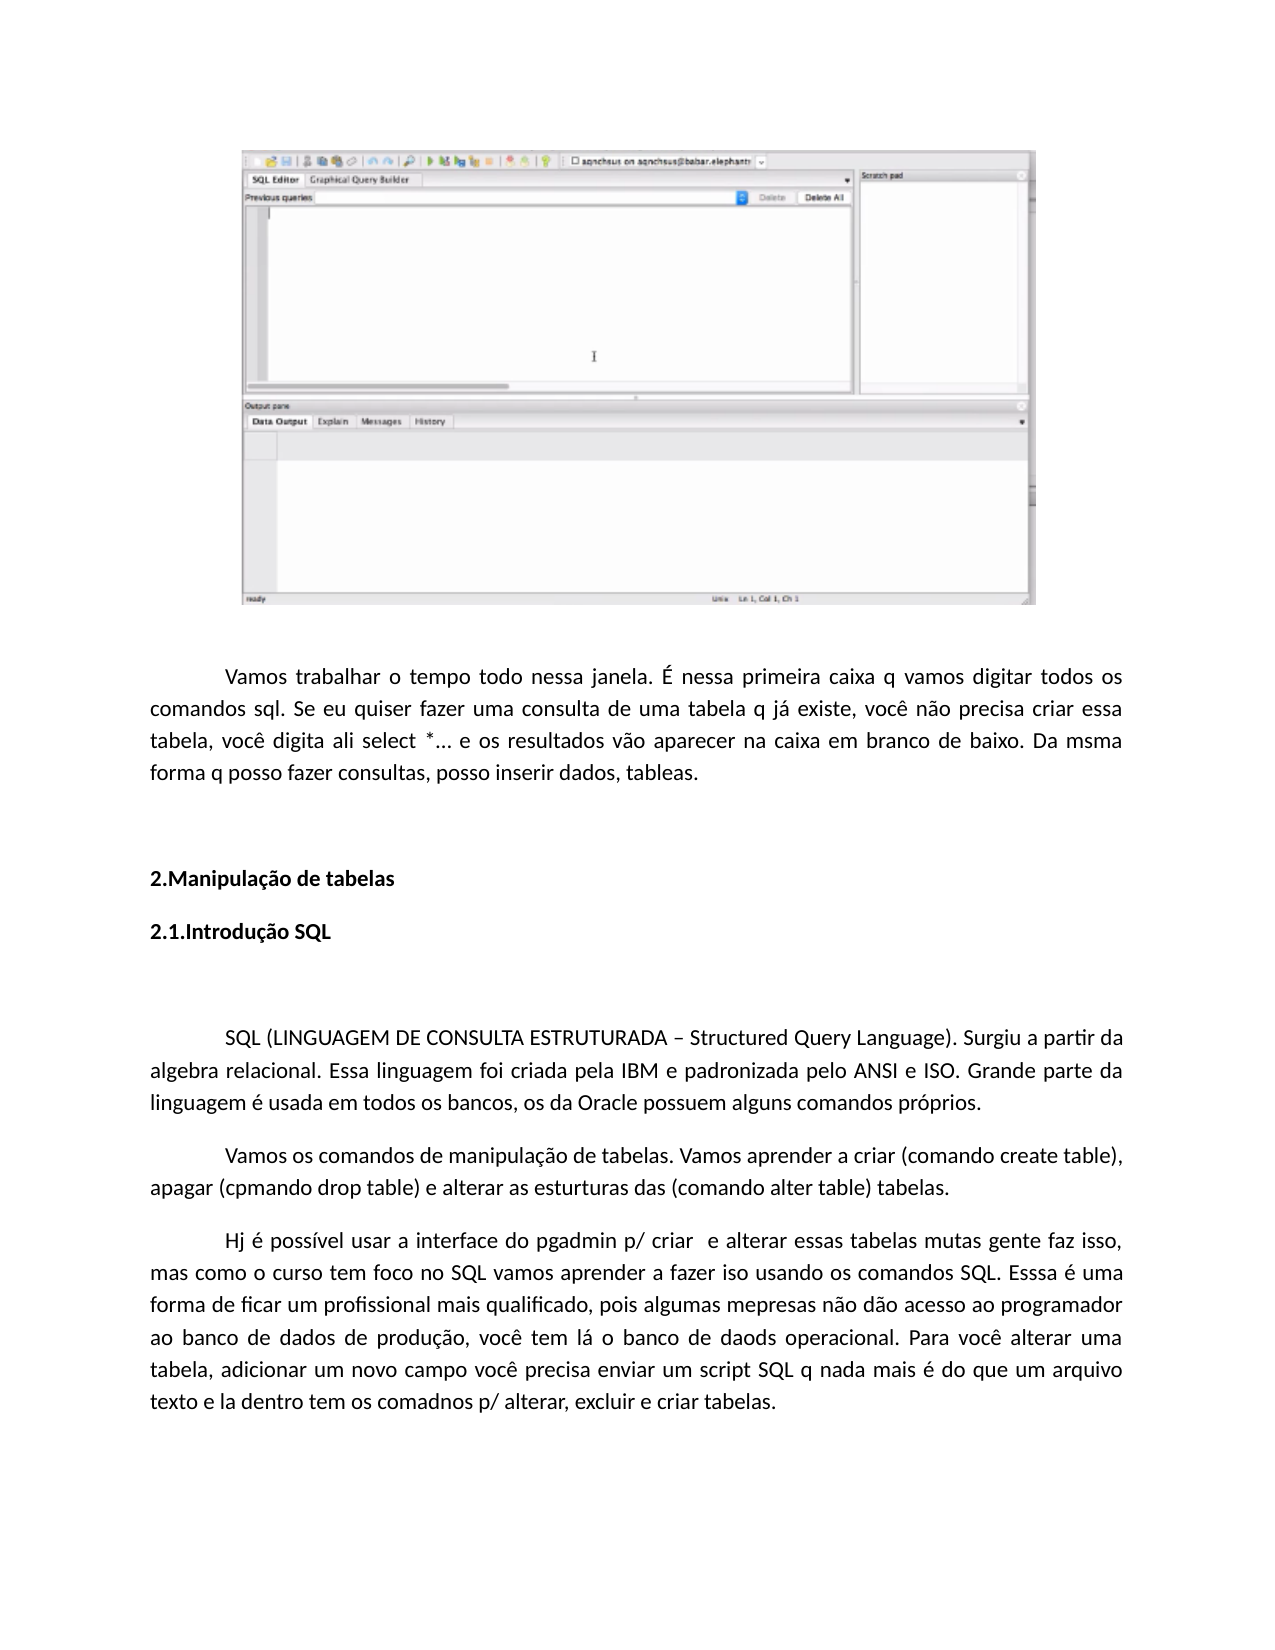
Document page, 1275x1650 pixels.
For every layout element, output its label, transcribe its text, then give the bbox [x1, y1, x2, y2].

picture [239, 150, 1036, 605]
text Vamos trabalhar o tempo todo nessa janela. É nessa primeira caixa q vamos digitar todos os comandos sql. Se eu quiser fazer uma consulta de uma tabela q já existe, você não precisa criar essa tabela, você digita ali select *… e os resultados vão aparecer na caixa em branco de baixo. Da msma forma q posso fazer consultas, posso inserir dados, tableas. [150, 662, 1125, 786]
text SQL (LINGUAGEM DE CONSULTA ESTRUTURADA – Structured Query Language). Surgiu a partir da algebra relacional. Essa linguagem foi criada pela IBM e padronizada pelo ANSI e ISO. Grande parte da linguagem é usada em todos os bancos, os da Oracle possuem alguns comandos próprios. [150, 1023, 1125, 1116]
text 2.Manipulação de tabelas [150, 864, 1125, 892]
text 2.1.Introdução SQL [150, 917, 1125, 946]
text Hj é possível usar a interface do pgadmin p/ criar e alterar essas tabelas mutas gente faz isso, mas como o curso tem foco no SQL vamos aprender a fazer iso usando os comandos SQL. Esssa é uma forma de ficar um profissional mais qualificado, pois algumas mepresas não dão acesso ao programador ao banco de dados de produção, você tem lá o banco de daods operacional. Para você alterar uma tabela, adicionar um novo campo você precisa enviar um script SQL q nada mais é do que um arquivo texto e la dentro tem os comadnos p/ alterar, excluir e criar tabelas. [150, 1226, 1125, 1415]
text Vamos os comandos de manipulação de tabelas. Vamos aprender a criar (comando create table), apagar (cpmando drop table) e alterar as esturturas das (comando alter table) tabelas. [150, 1141, 1125, 1201]
